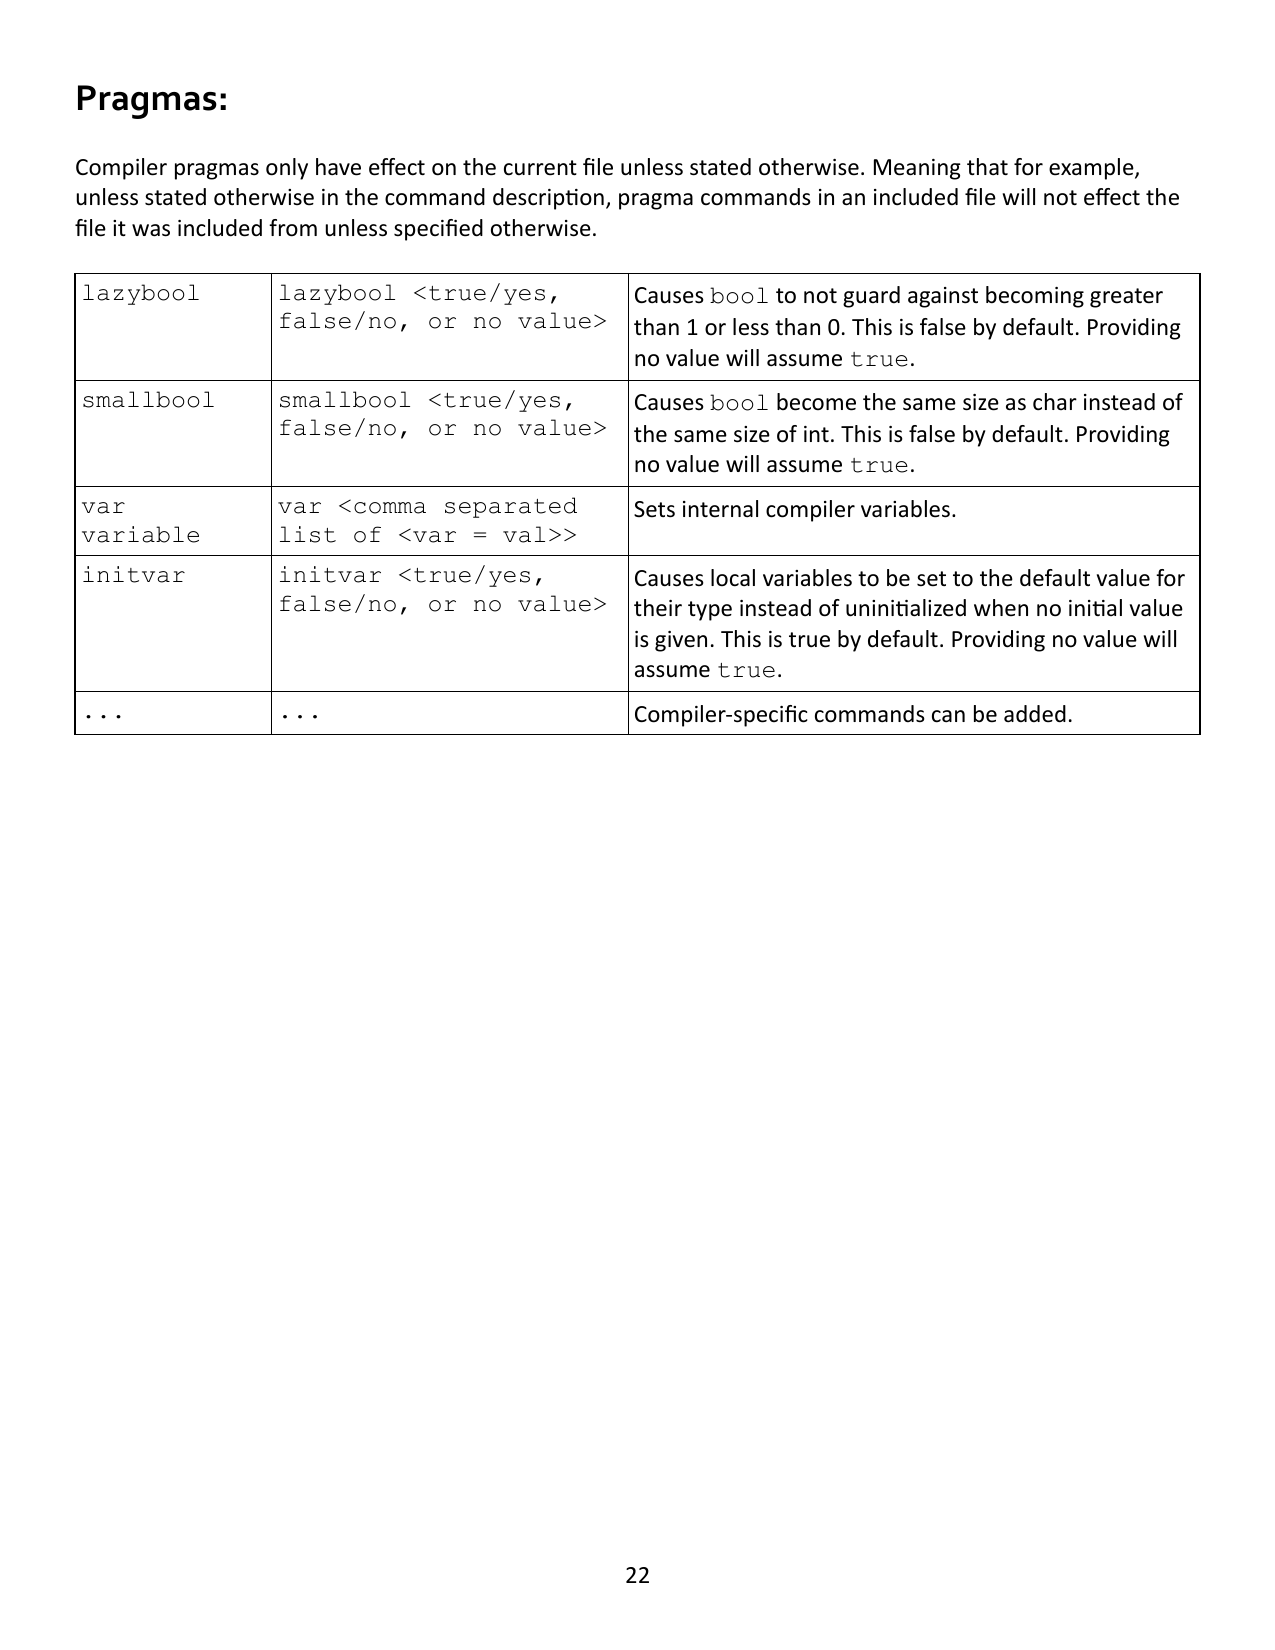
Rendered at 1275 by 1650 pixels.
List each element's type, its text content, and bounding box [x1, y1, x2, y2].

table_header lazybool <true/yes, false/no, or no value> [272, 274, 628, 379]
subtitle Pragmas: [75, 75, 1200, 120]
table_cell initvar [76, 556, 271, 691]
table_cell smallbool <true/yes, false/no, or no value> [272, 381, 628, 486]
table_cell ... [272, 692, 628, 734]
table_cell var <comma separated list of <var = val>> [272, 487, 628, 555]
table_cell Causes bool become the same size as char instead of the same size of int. This is false by default. Providing no value will assume true. [629, 381, 1199, 486]
table_cell Compiler-specific commands can be added. [629, 692, 1199, 734]
table_cell var variable [76, 487, 271, 555]
table_cell smallbool [76, 381, 271, 486]
table_cell Sets internal compiler variables. [629, 487, 1199, 555]
table_cell ... [76, 692, 271, 734]
table_header lazybool [76, 274, 271, 379]
table_cell Causes local variables to be set to the default value for their type instead of uninitialized when no initial value is given. This is true by default. Providing no value will assume true. [629, 556, 1199, 691]
table_header Causes bool to not guard against becoming greater than 1 or less than 0. This is false by default. Providing no value will assume true. [629, 274, 1199, 379]
table_cell initvar <true/yes, false/no, or no value> [272, 556, 628, 691]
text Compiler pragmas only have effect on the current file unless stated otherwise. Meaning that for example, unless stated otherwise in the command description, pragma commands in an included file will not effect the file it was included from unless specified otherwise. [75, 151, 1200, 242]
